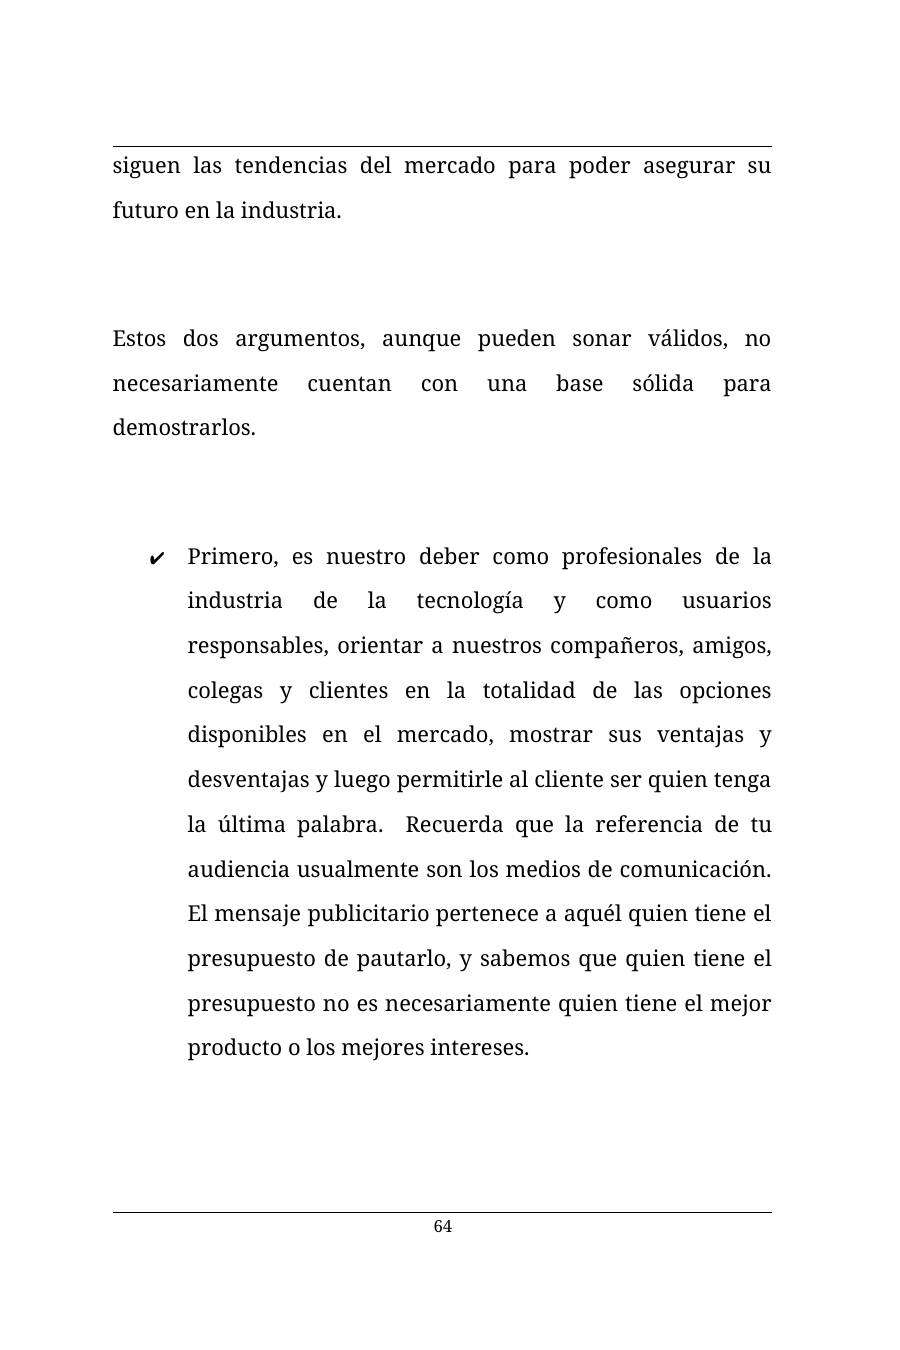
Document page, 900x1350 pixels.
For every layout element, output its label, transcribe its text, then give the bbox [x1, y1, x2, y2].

list Primero, es nuestro deber como profesionales de la industria de la tecnología y como usuarios responsables, orientar a nuestros compañeros, amigos, colegas y clientes en la totalidad de las opciones disponibles en el mercado, mostrar sus ventajas y desventajas y luego permitirle al cliente ser quien tenga la última palabra. Recuerda que la referencia de tu audiencia usualmente son los medios de comunicación. El mensaje publicitario pertenece a aquél quien tiene el presupuesto de pautarlo, y sabemos que quien tiene el presupuesto no es necesariamente quien tiene el mejor producto o los mejores intereses. [150, 541, 772, 1062]
text Estos dos argumentos, aunque pueden sonar válidos, no necesariamente cuentan con una base sólida para demostrarlos. [112, 323, 772, 442]
text siguen las tendencias del mercado para poder asegurar su futuro en la industria. [112, 150, 772, 224]
